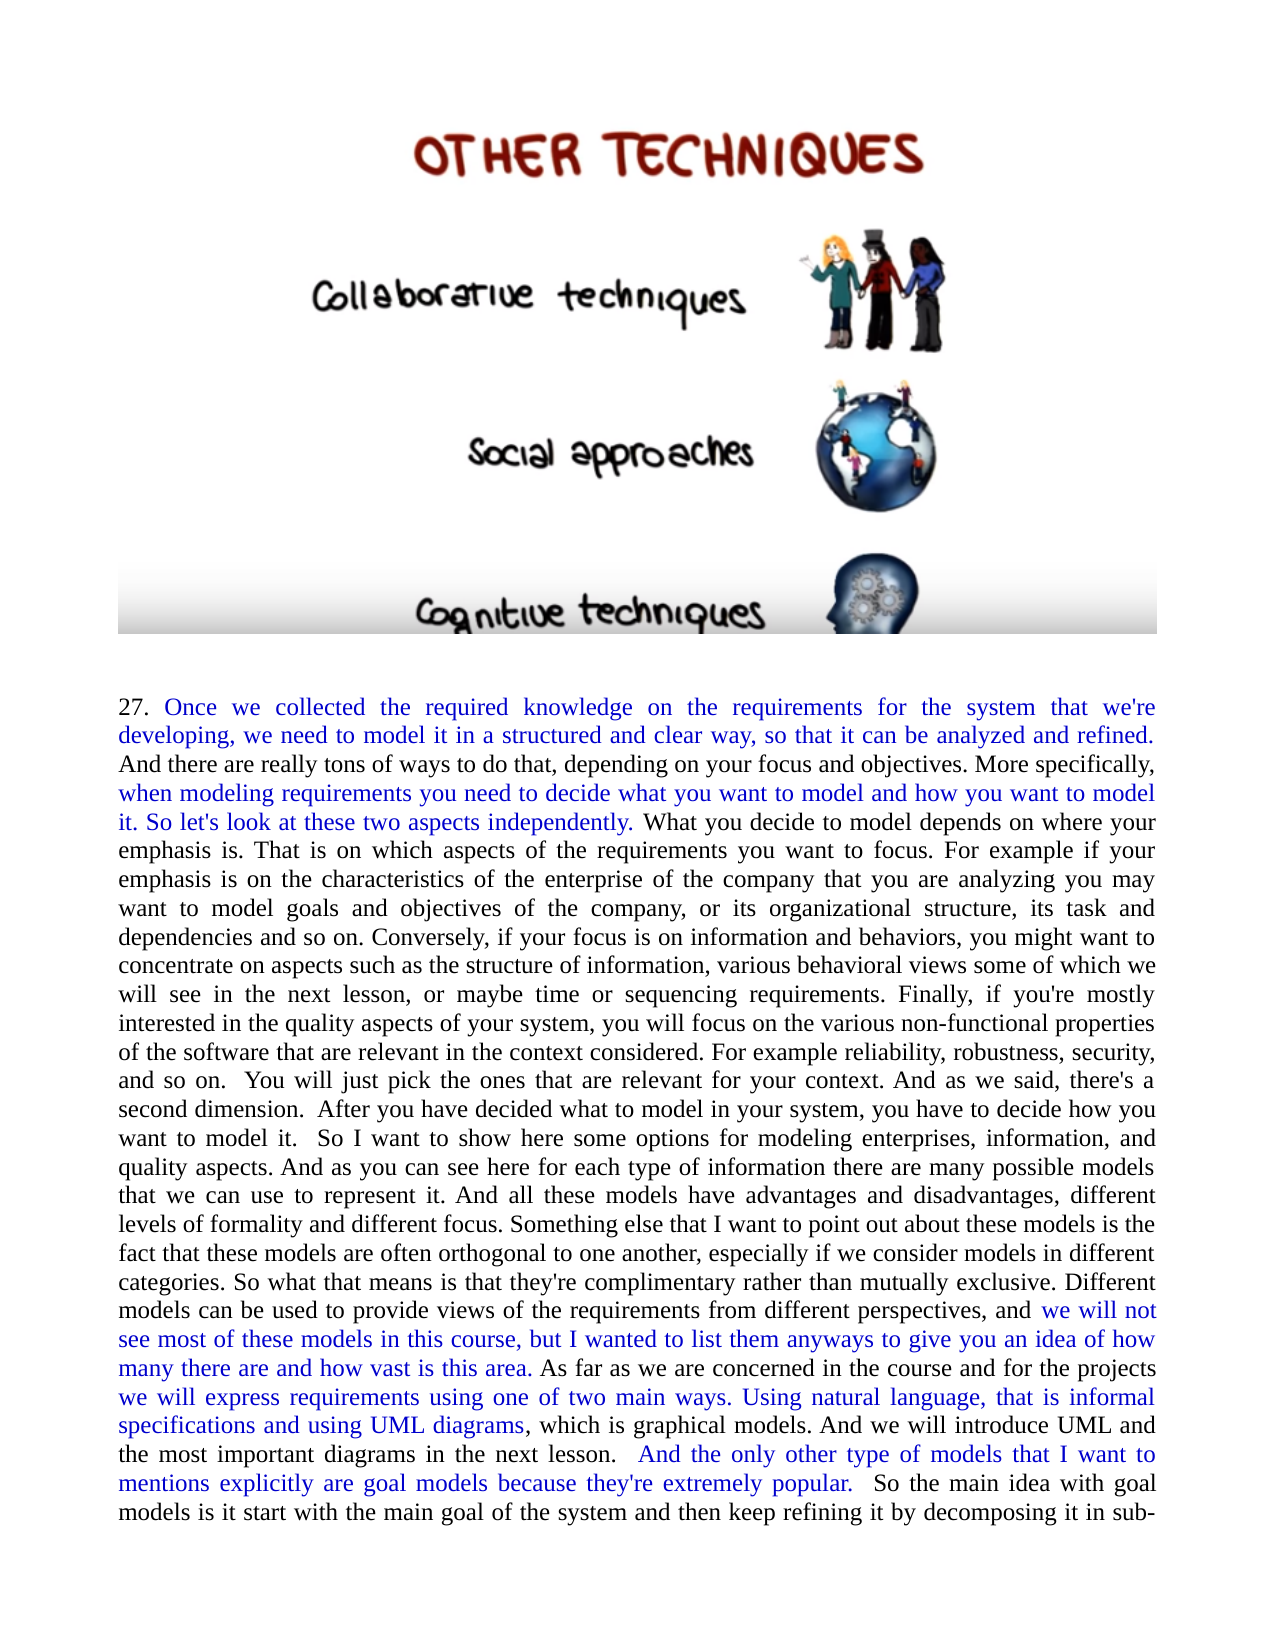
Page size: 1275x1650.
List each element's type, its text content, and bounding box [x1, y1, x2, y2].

picture [118, 118, 1157, 634]
text 27. Once we collected the required knowledge on the requirements for the system that we're developing, we need to model it in a structured and clear way, so that it can be analyzed and refined. And there are really tons of ways to do that, depending on your focus and objectives. More specifically, when modeling requirements you need to decide what you want to model and how you want to model it. So let's look at these two aspects independently. What you decide to model depends on where your emphasis is. That is on which aspects of the requirements you want to focus. For example if your emphasis is on the characteristics of the enterprise of the company that you are analyzing you may want to model goals and objectives of the company, or its organizational structure, its task and dependencies and so on. Conversely, if your focus is on information and behaviors, you might want to concentrate on aspects such as the structure of information, various behavioral views some of which we will see in the next lesson, or maybe time or sequencing requirements. Finally, if you're mostly interested in the quality aspects of your system, you will focus on the various non-functional properties of the software that are relevant in the context considered. For example reliability, robustness, security, and so on. You will just pick the ones that are relevant for your context. And as we said, there's a second dimension. After you have decided what to model in your system, you have to decide how you want to model it. So I want to show here some options for modeling enterprises, information, and quality aspects. And as you can see here for each type of information there are many possible models that we can use to represent it. And all these models have advantages and disadvantages, different levels of formality and different focus. Something else that I want to point out about these models is the fact that these models are often orthogonal to one another, especially if we consider models in different categories. So what that means is that they're complimentary rather than mutually exclusive. Different models can be used to provide views of the requirements from different perspectives, and we will not see most of these models in this course, but I wanted to list them anyways to give you an idea of how many there are and how vast is this area. As far as we are concerned in the course and for the projects we will express requirements using one of two main ways. Using natural language, that is informal specifications and using UML diagrams, which is graphical models. And we will introduce UML and the most important diagrams in the next lesson. And the only other type of models that I want to mentions explicitly are goal models because they're extremely popular. So the main idea with goal models is it start with the main goal of the system and then keep refining it by decomposing it in sub- [118, 692, 1157, 1525]
